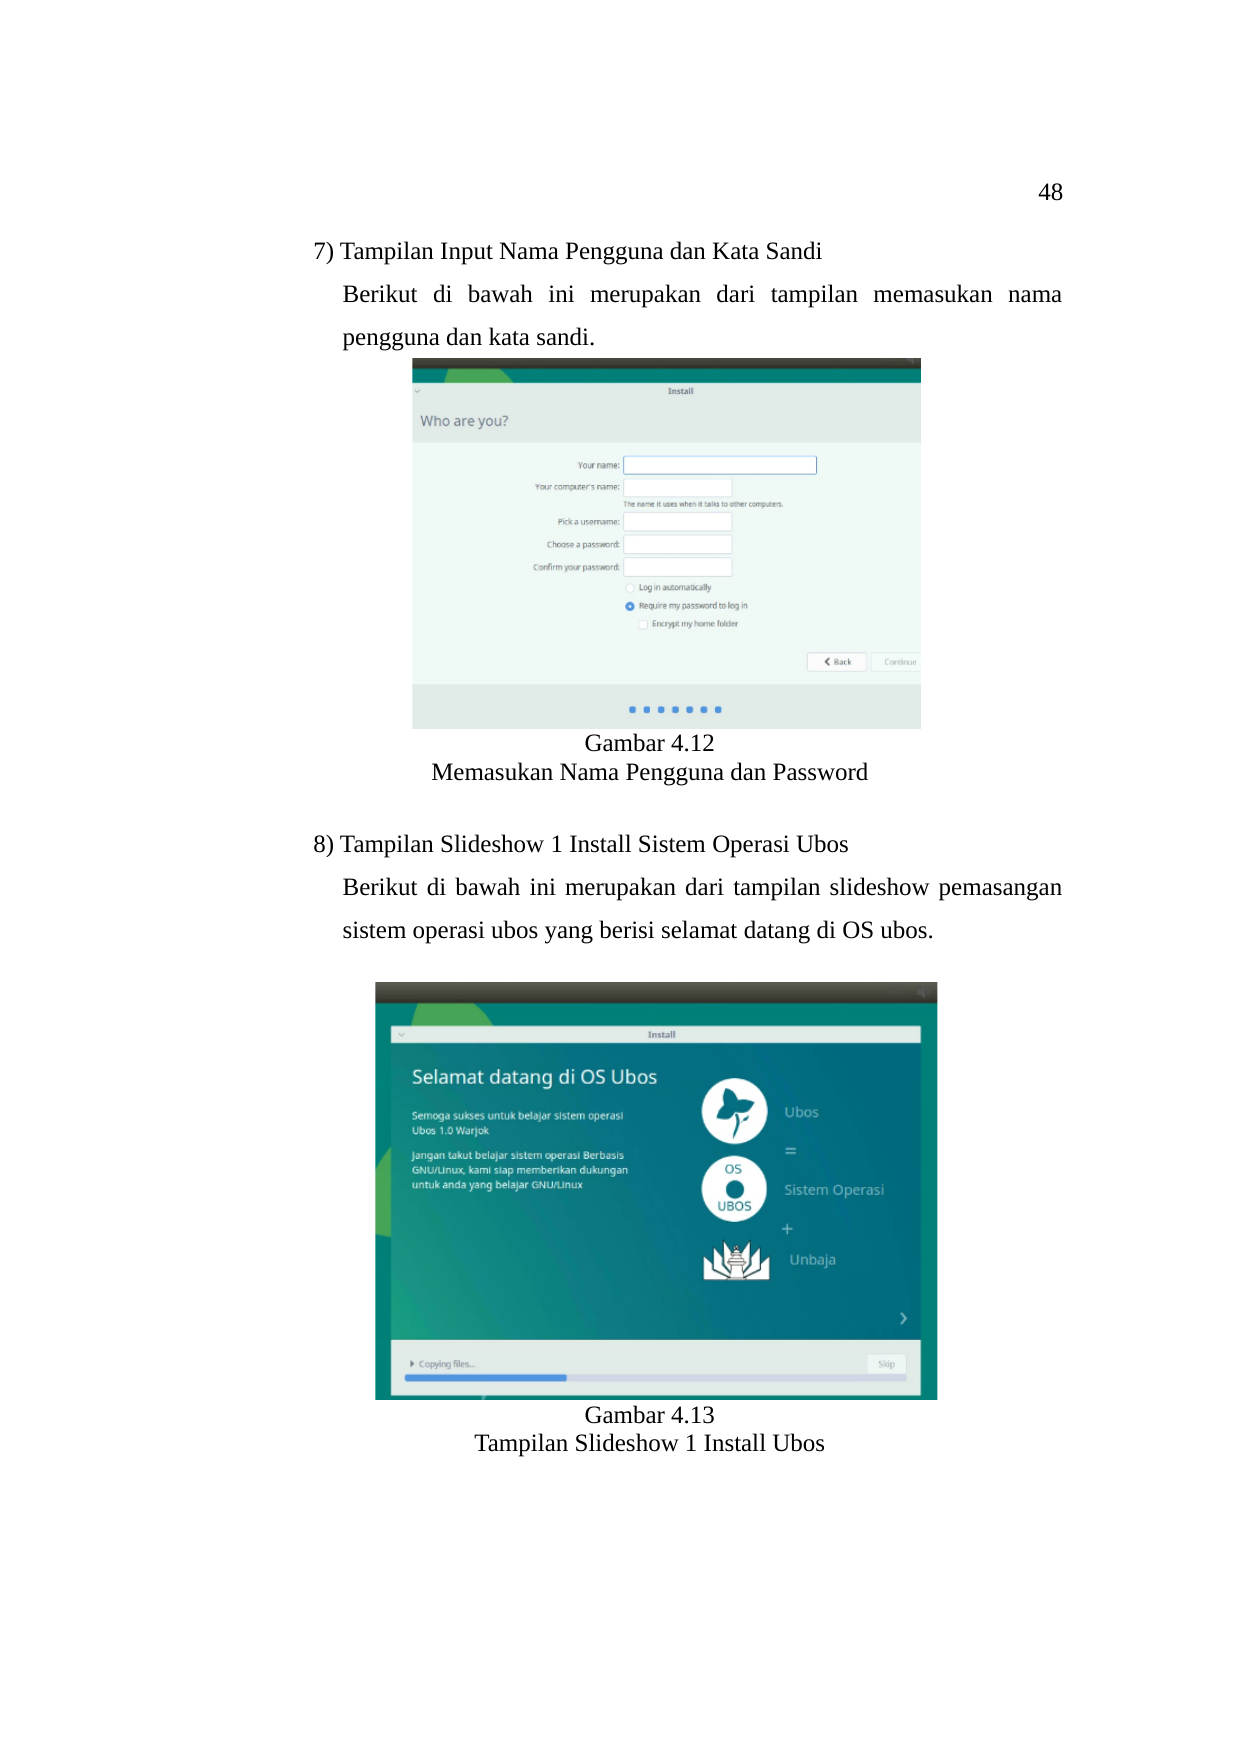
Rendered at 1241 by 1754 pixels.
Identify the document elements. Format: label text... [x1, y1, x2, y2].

text Gambar 4.12 [236, 366, 1063, 757]
text Memasukan Nama Pengguna dan Password [236, 757, 1063, 786]
text Tampilan Slideshow 1 Install Ubos [236, 1428, 1063, 1457]
text Gambar 4.13 [236, 958, 1063, 1428]
text 8) Tampilan Slideshow 1 Install Sistem Operasi Ubos [313, 829, 1063, 858]
text Berikut di bawah ini merupakan dari tampilan slideshow pemasangan sistem operasi ubos yang berisi selamat datang di OS ubos. [342, 872, 1063, 944]
picture [412, 358, 921, 729]
text Berikut di bawah ini merupakan dari tampilan memasukan nama pengguna dan kata sandi. [342, 279, 1063, 351]
text 7) Tampilan Input Nama Pengguna dan Kata Sandi [313, 236, 1063, 265]
picture [375, 982, 938, 1400]
